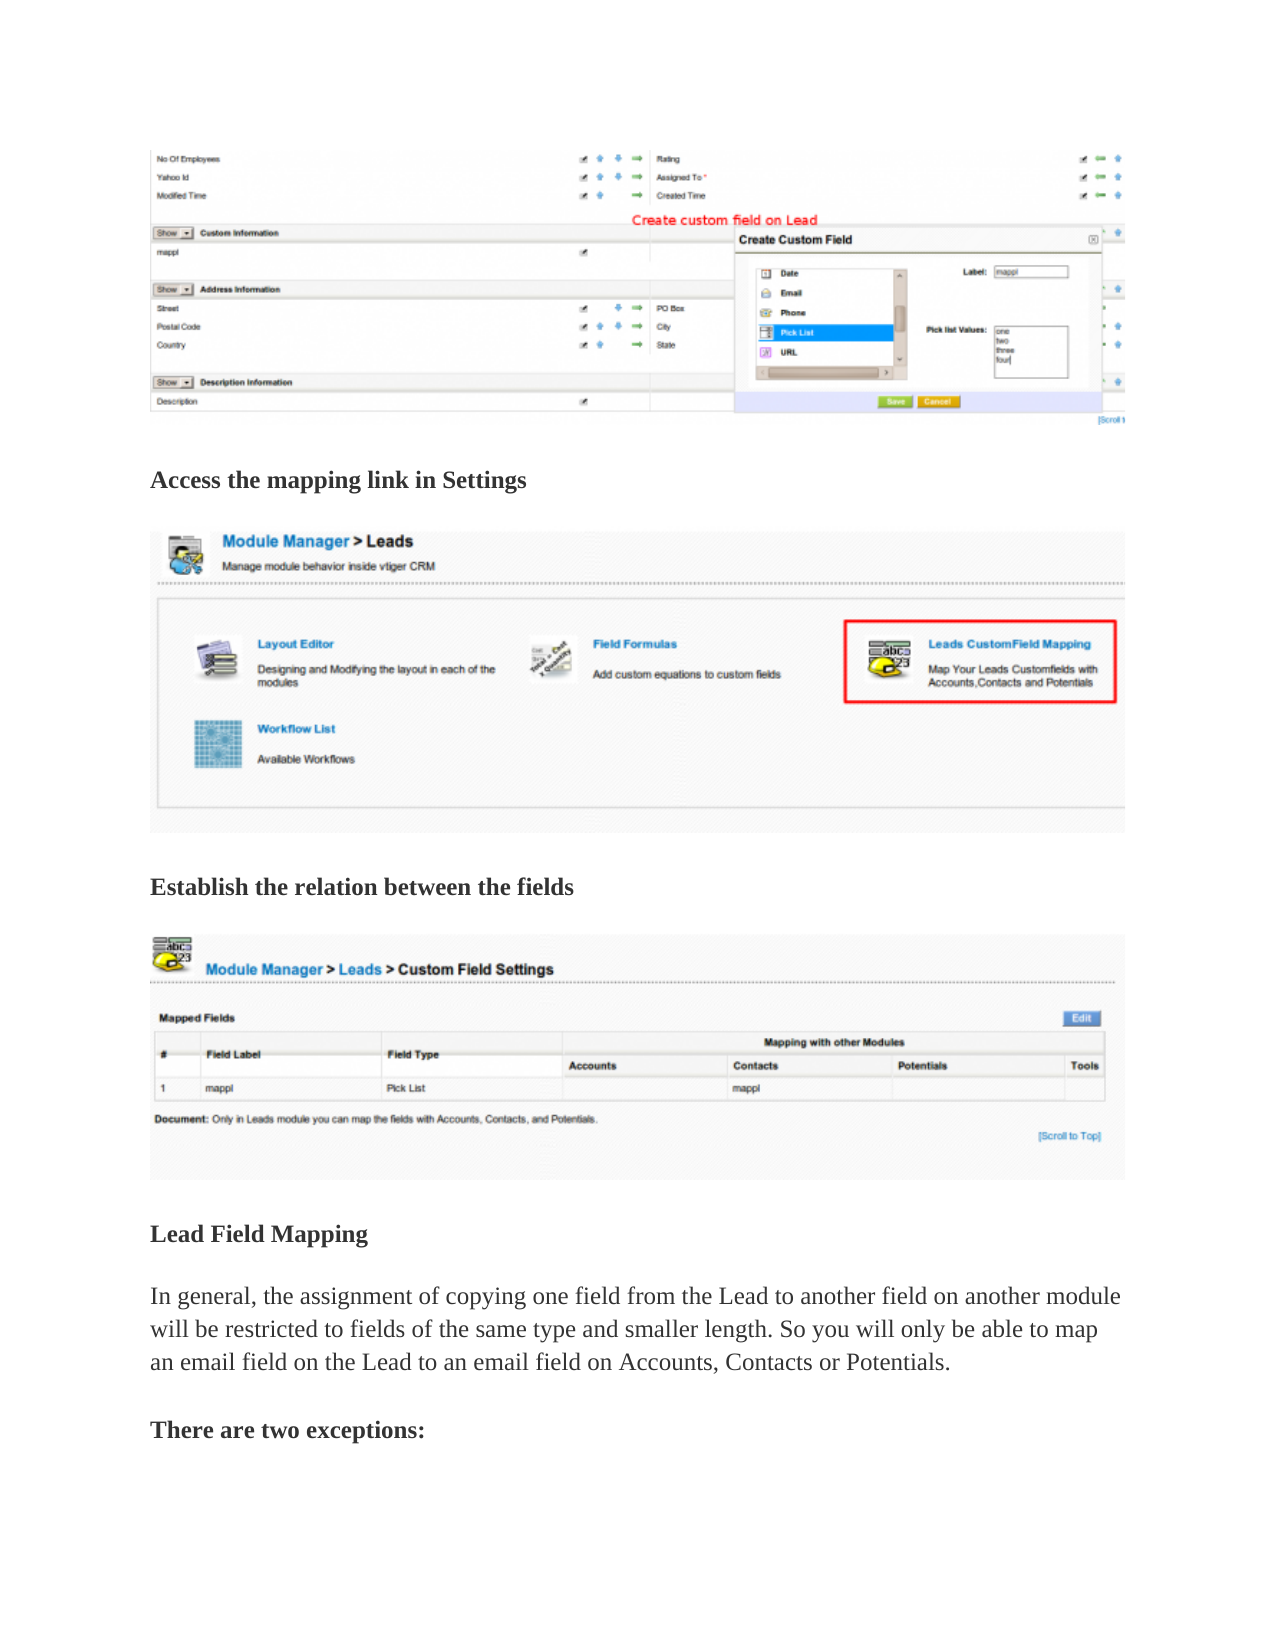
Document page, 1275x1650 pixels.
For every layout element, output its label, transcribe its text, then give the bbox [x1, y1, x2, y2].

text In general, the assignment of copying one field from the Lead to another field on another module will be restricted to fields of the same type and smaller length. So you will only be able to map an email field on the Lead to an email field on Accounts, Contacts or Potentials. [150, 1281, 1125, 1376]
picture [150, 526, 1125, 833]
subtitle Establish the relation between the fields [150, 872, 1125, 901]
subtitle Access the mapping link in Settings [150, 465, 1125, 493]
subtitle Lead Field Mapping [150, 1219, 1125, 1248]
text There are two exceptions: [150, 1415, 1125, 1444]
picture [150, 933, 1125, 1180]
picture [150, 150, 1125, 425]
